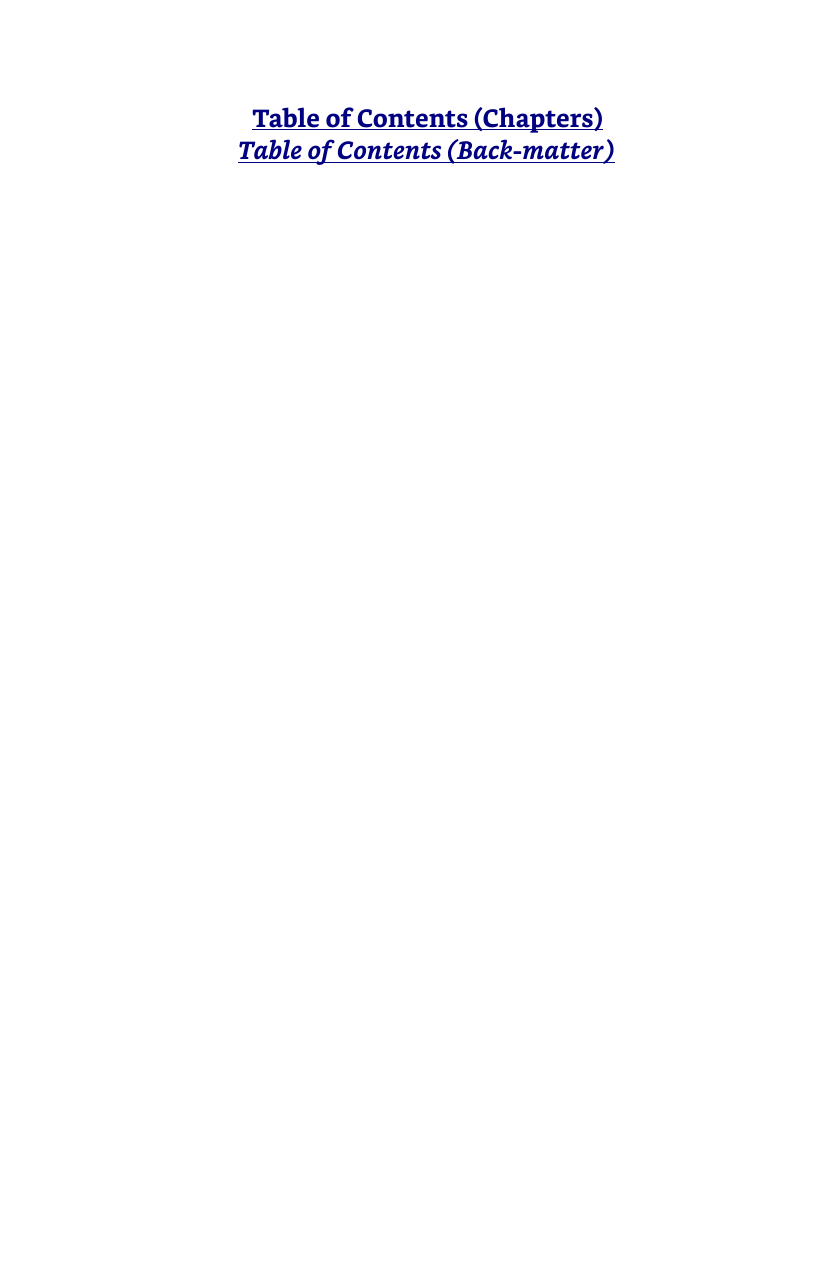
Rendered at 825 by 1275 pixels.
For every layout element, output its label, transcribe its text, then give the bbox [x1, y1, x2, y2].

text Table of Contents (Back-matter) [112, 133, 742, 166]
text Table of Contents (Chapters) [112, 101, 742, 133]
